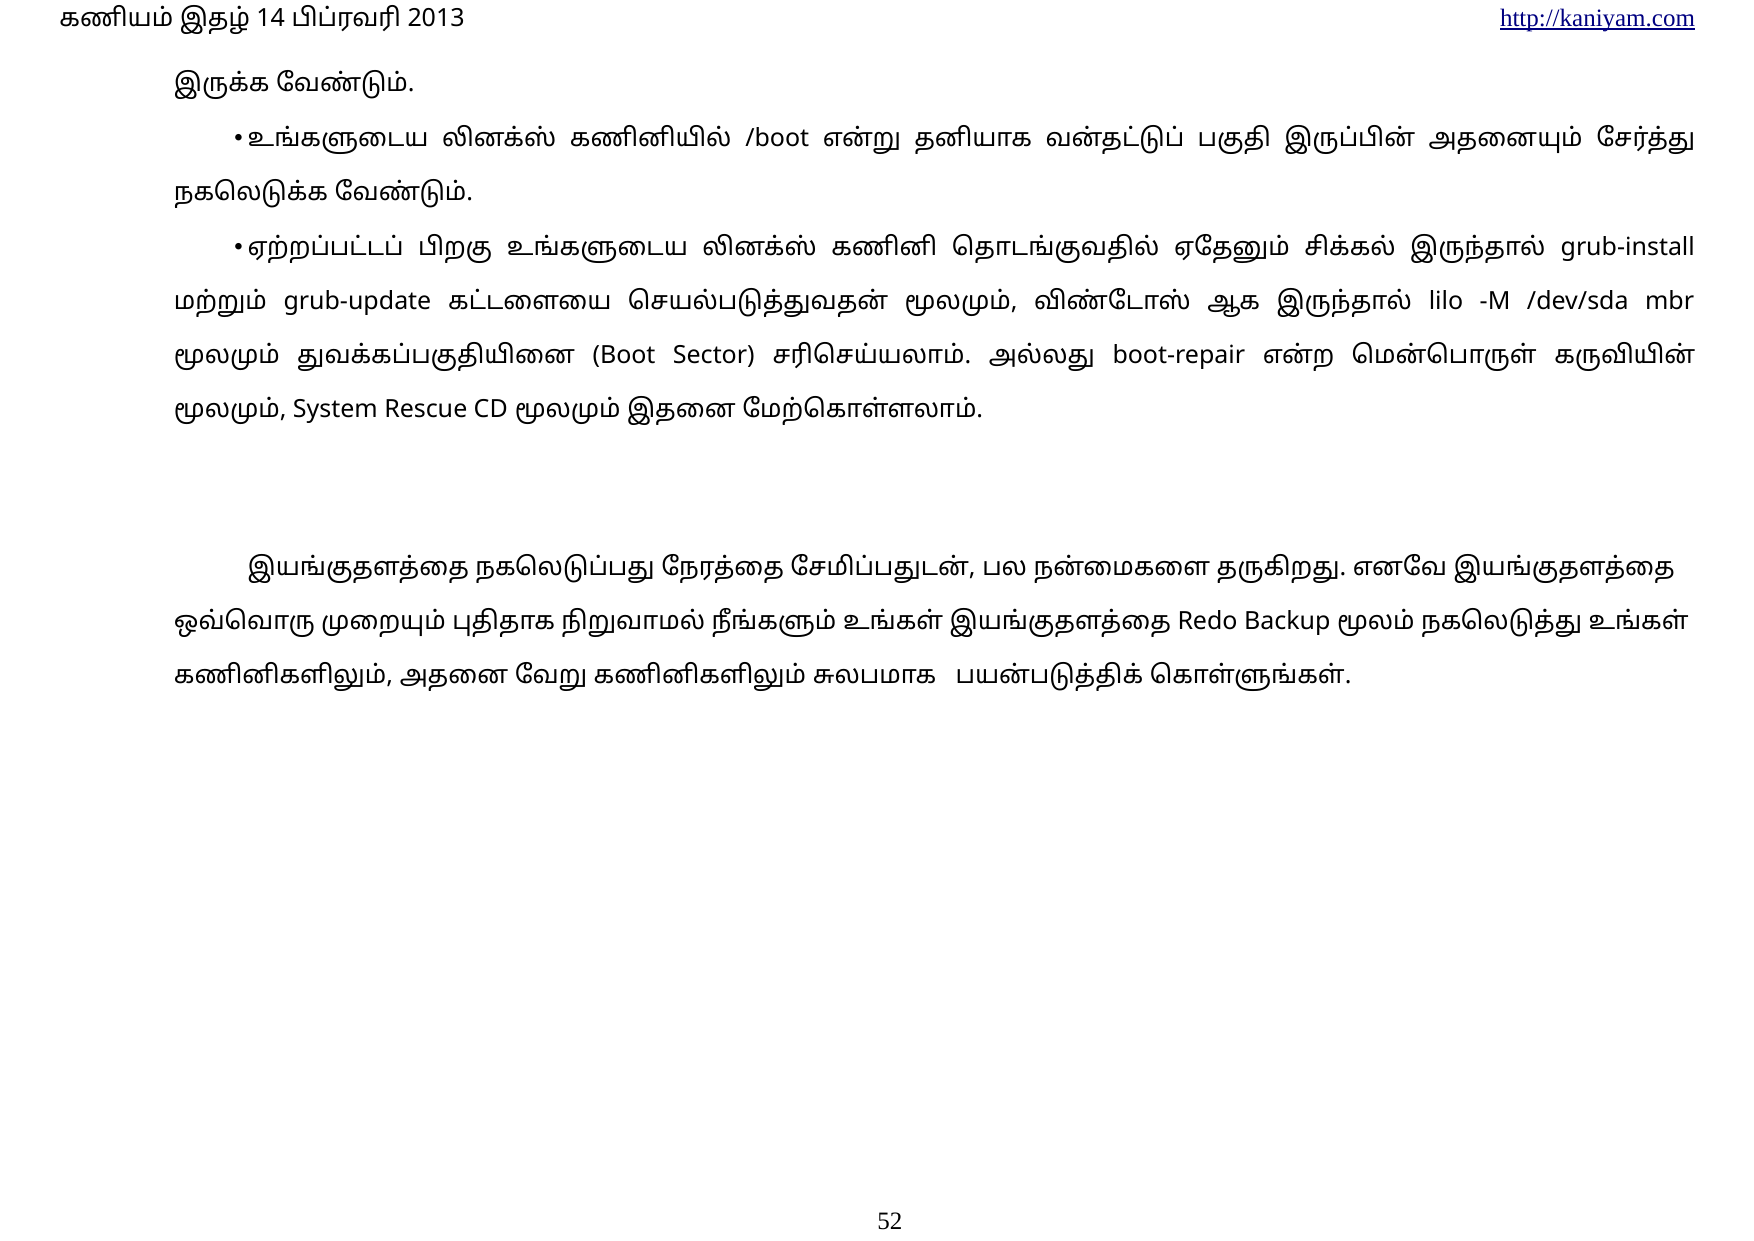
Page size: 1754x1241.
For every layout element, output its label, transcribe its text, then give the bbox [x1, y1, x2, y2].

list இருக்க வேண்டும். [174, 64, 1695, 101]
text இயங்குதளத்தை நகலெடுப்பது நேரத்தை சேமிப்பதுடன், பல நன்மைகளை தருகிறது. எனவே இயங்குதளத்தை ஒவ்வொரு முறையும் புதிதாக நிறுவாமல் நீங்களும் உங்கள் இயங்குதளத்தை Redo Backup மூலம் நகலெடுத்து உங்கள் கணினிகளிலும், அதனை வேறு கணினிகளிலும் சுலபமாக பயன்படுத்திக் கொள்ளுங்கள். [174, 548, 1695, 693]
list ஏற்றப்பட்டப் பிறகு உங்களுடைய லினக்ஸ் கணினி தொடங்குவதில் ஏதேனும் சிக்கல் இருந்தால் grub-install மற்றும் grub-update கட்டளையை செயல்படுத்துவதன் மூலமும், விண்டோஸ் ஆக இருந்தால் lilo -M /dev/sda mbr மூலமும் துவக்கப்பகுதியினை (Boot Sector) சரிசெய்யலாம். அல்லது boot-repair என்ற மென்பொருள் கருவியின் மூலமும், System Rescue CD மூலமும் இதனை மேற்கொள்ளலாம். [174, 229, 1695, 428]
list உங்களுடைய லினக்ஸ் கணினியில் /boot என்று தனியாக வன்தட்டுப் பகுதி இருப்பின் அதனையும் சேர்த்து நகலெடுக்க வேண்டும். [174, 120, 1695, 211]
